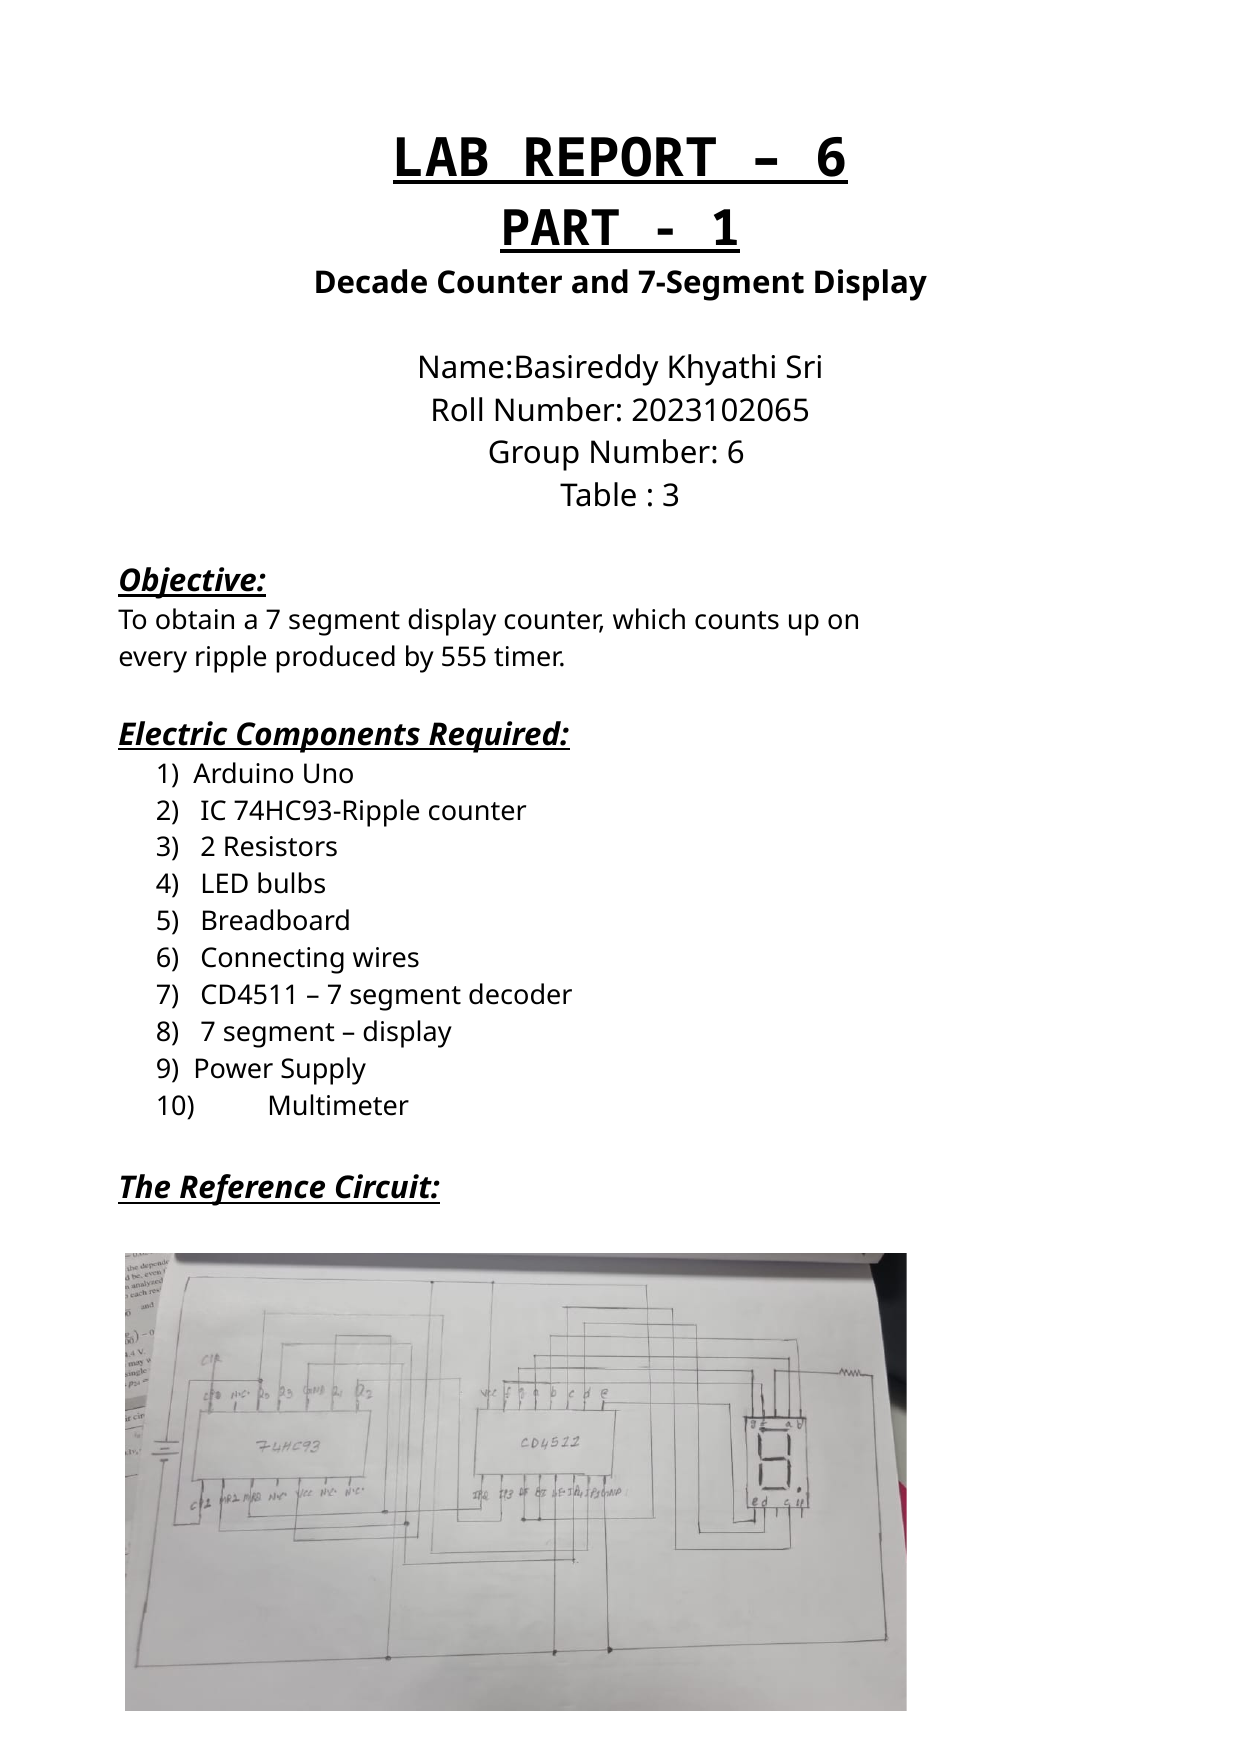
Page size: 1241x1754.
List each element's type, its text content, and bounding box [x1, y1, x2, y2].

text To obtain a 7 segment display counter, which counts up on [118, 601, 1122, 638]
text Decade Counter and 7-Segment Display [118, 260, 1122, 303]
text PART - 1 [118, 192, 1122, 260]
list Multimeter [156, 1086, 1122, 1123]
picture [125, 1253, 907, 1711]
list Arduino Uno [156, 754, 1122, 791]
list LED bulbs [156, 865, 1122, 902]
list IC 74HC93-Ripple counter [156, 791, 1122, 828]
text LAB REPORT – 6 [118, 118, 1122, 192]
text Electric Components Required: [118, 711, 1122, 754]
text Objective: [118, 558, 1122, 601]
list Connecting wires [156, 938, 1122, 975]
text Table : 3 [118, 473, 1122, 516]
list Breadboard [156, 902, 1122, 938]
text Roll Number: 2023102065 [118, 388, 1122, 430]
list Power Supply [156, 1049, 1122, 1086]
text Group Number: 6 [118, 430, 1122, 473]
text every ripple produced by 555 timer. [118, 638, 1122, 674]
list 7 segment – display [156, 1012, 1122, 1049]
list 2 Resistors [156, 828, 1122, 865]
text Name:Basireddy Khyathi Sri [118, 345, 1122, 388]
list CD4511 – 7 segment decoder [156, 975, 1122, 1012]
text The Reference Circuit: [118, 1165, 1122, 1208]
